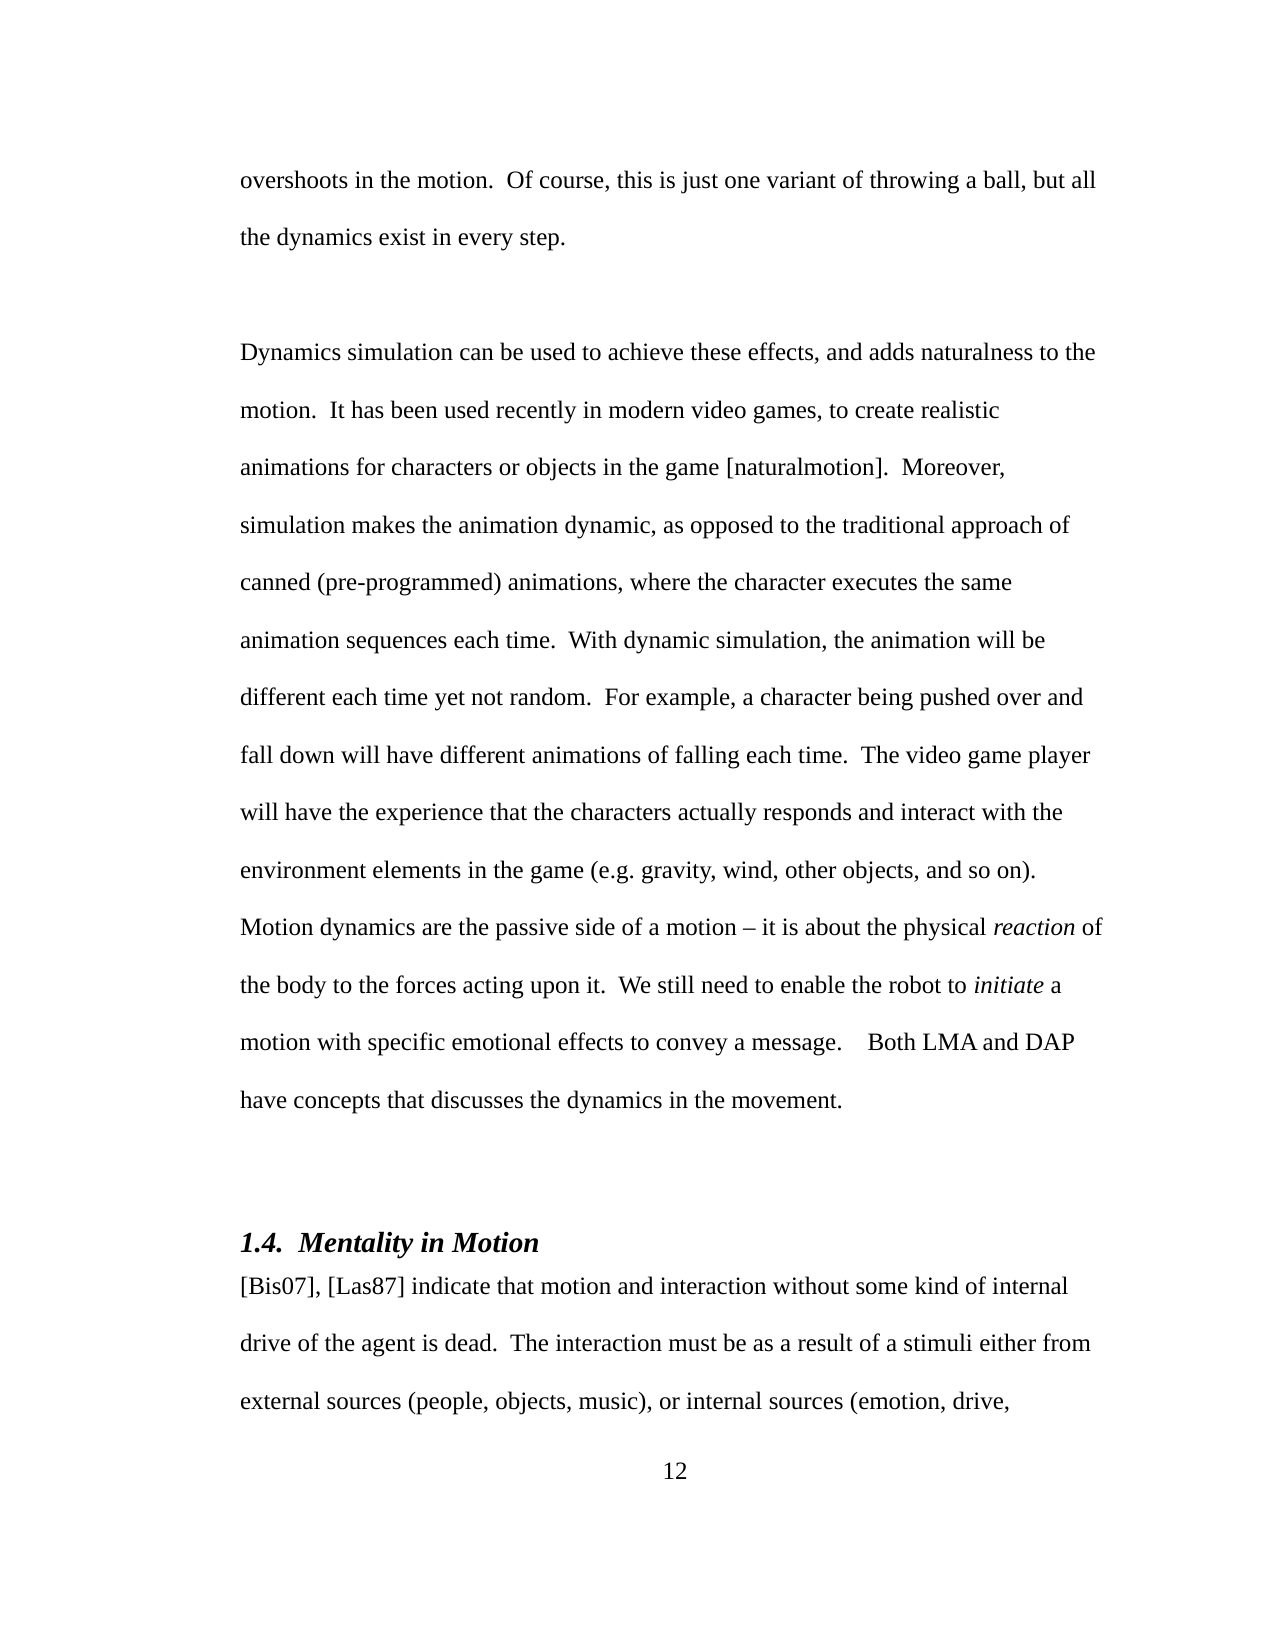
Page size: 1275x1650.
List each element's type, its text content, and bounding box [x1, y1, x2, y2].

text overshoots in the motion. Of course, this is just one variant of throwing a ball, but all the dynamics exist in every step. [240, 165, 1110, 251]
subtitle 1.4. Mentality in Motion [240, 1225, 1110, 1258]
text Dynamics simulation can be used to achieve these effects, and adds naturalness to the motion. It has been used recently in modern video games, to create realistic animations for characters or objects in the game [naturalmotion]. Moreover, simulation makes the animation dynamic, as opposed to the traditional approach of canned (pre-programmed) animations, where the character executes the same animation sequences each time. With dynamic simulation, the animation will be different each time yet not random. For example, a character being pushed over and fall down will have different animations of falling each time. The video game player will have the experience that the characters actually responds and interact with the environment elements in the game (e.g. gravity, wind, other objects, and so on). Motion dynamics are the passive side of a motion – it is about the physical reaction of the body to the forces acting upon it. We still need to enable the robot to initiate a motion with specific emotional effects to convey a message. Both LMA and DAP have concepts that discusses the dynamics in the movement. [240, 337, 1110, 1113]
text [Bis07], [Las87] indicate that motion and interaction without some kind of internal drive of the agent is dead. The interaction must be as a result of a stimuli either from external sources (people, objects, music), or internal sources (emotion, drive, [240, 1271, 1110, 1414]
